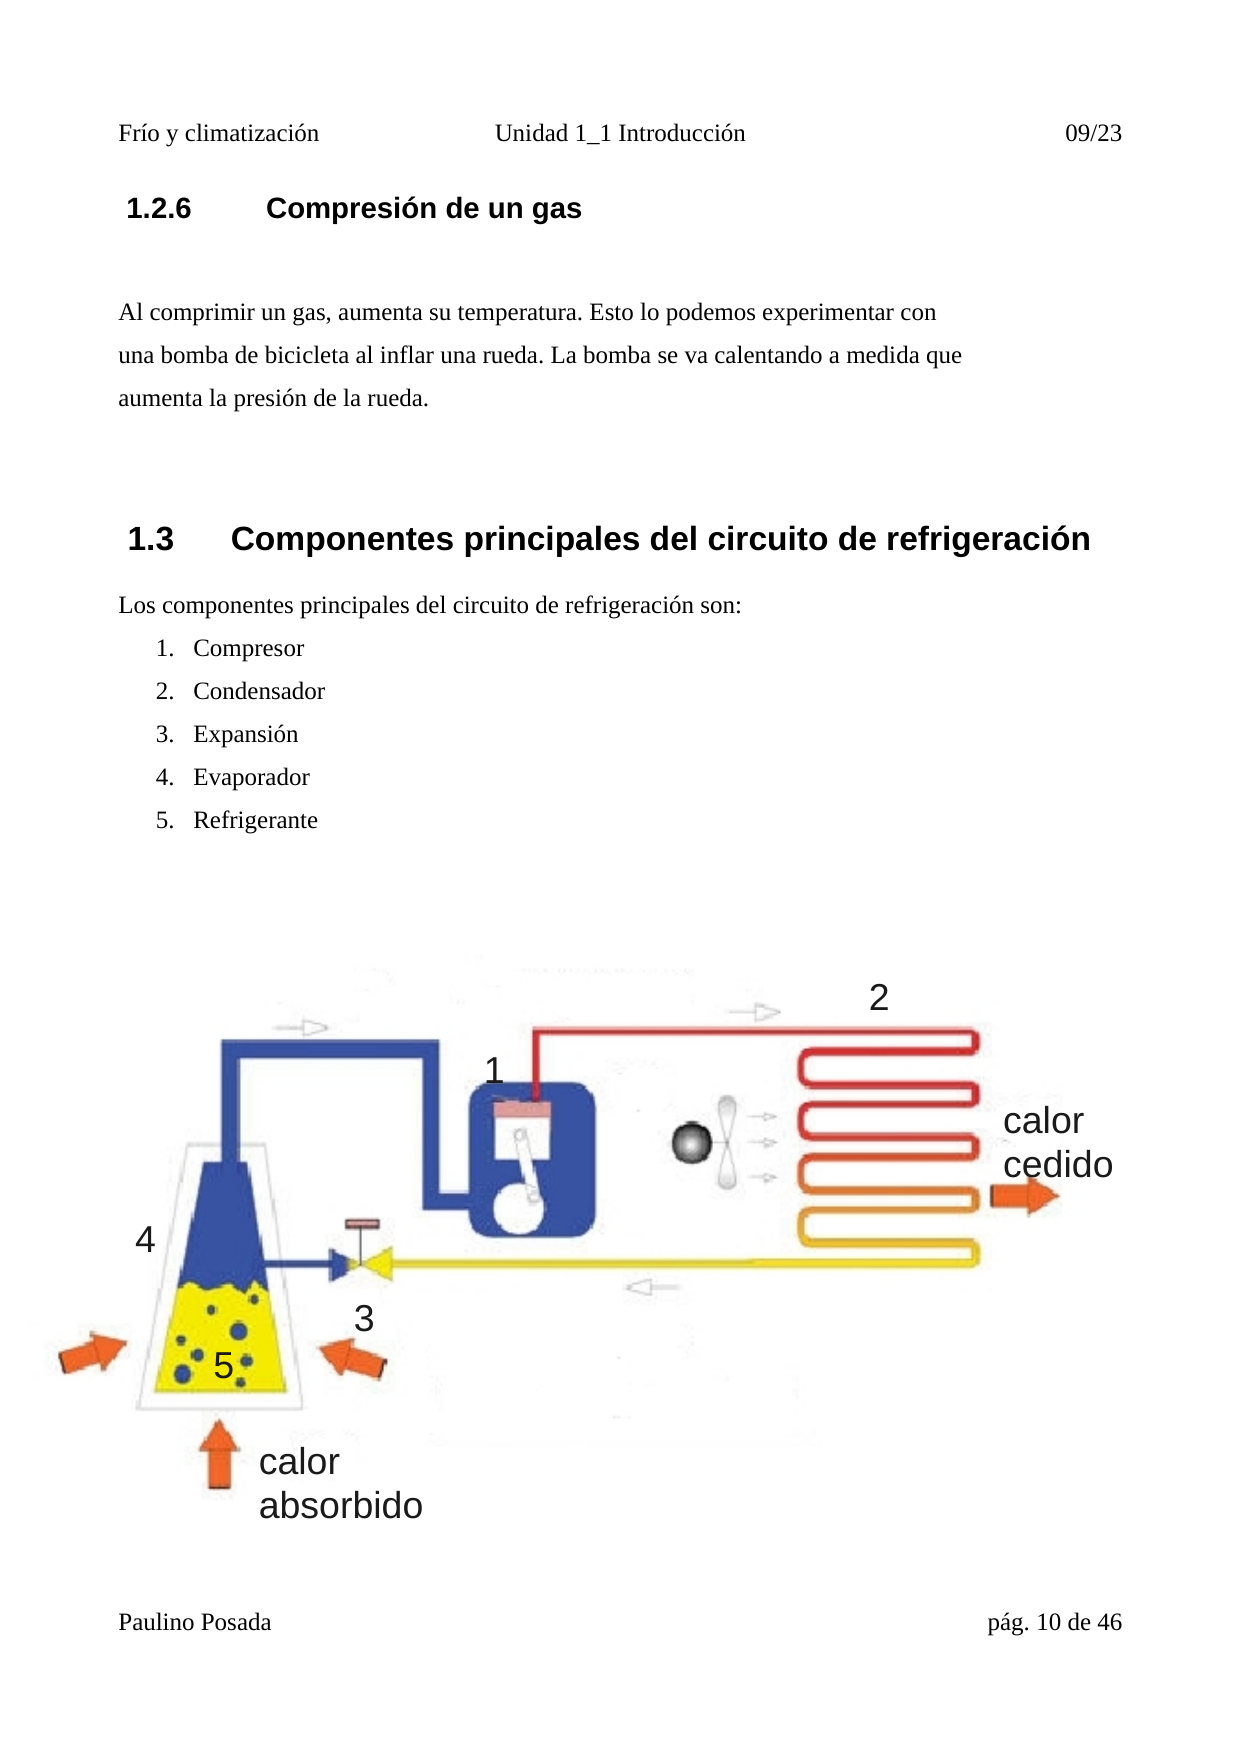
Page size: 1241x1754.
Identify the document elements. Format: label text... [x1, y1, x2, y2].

list Evaporador [156, 762, 1122, 791]
text una bomba de bicicleta al inflar una rueda. La bomba se va calentando a medida que [118, 340, 1122, 369]
list Refrigerante [156, 805, 1122, 834]
text aumenta la presión de la rueda. [118, 383, 1122, 412]
list Expansión [156, 719, 1122, 748]
text Al comprimir un gas, aumenta su temperatura. Esto lo podemos experimentar con [118, 297, 1122, 326]
subtitle Componentes principales del circuito de refrigeración [118, 519, 1122, 558]
list Compresor [156, 633, 1122, 662]
text Los componentes principales del circuito de refrigeración son: [118, 590, 1122, 618]
subtitle Compresión de un gas [118, 191, 1122, 225]
picture [0, 906, 1097, 1519]
list Condensador [156, 676, 1122, 705]
